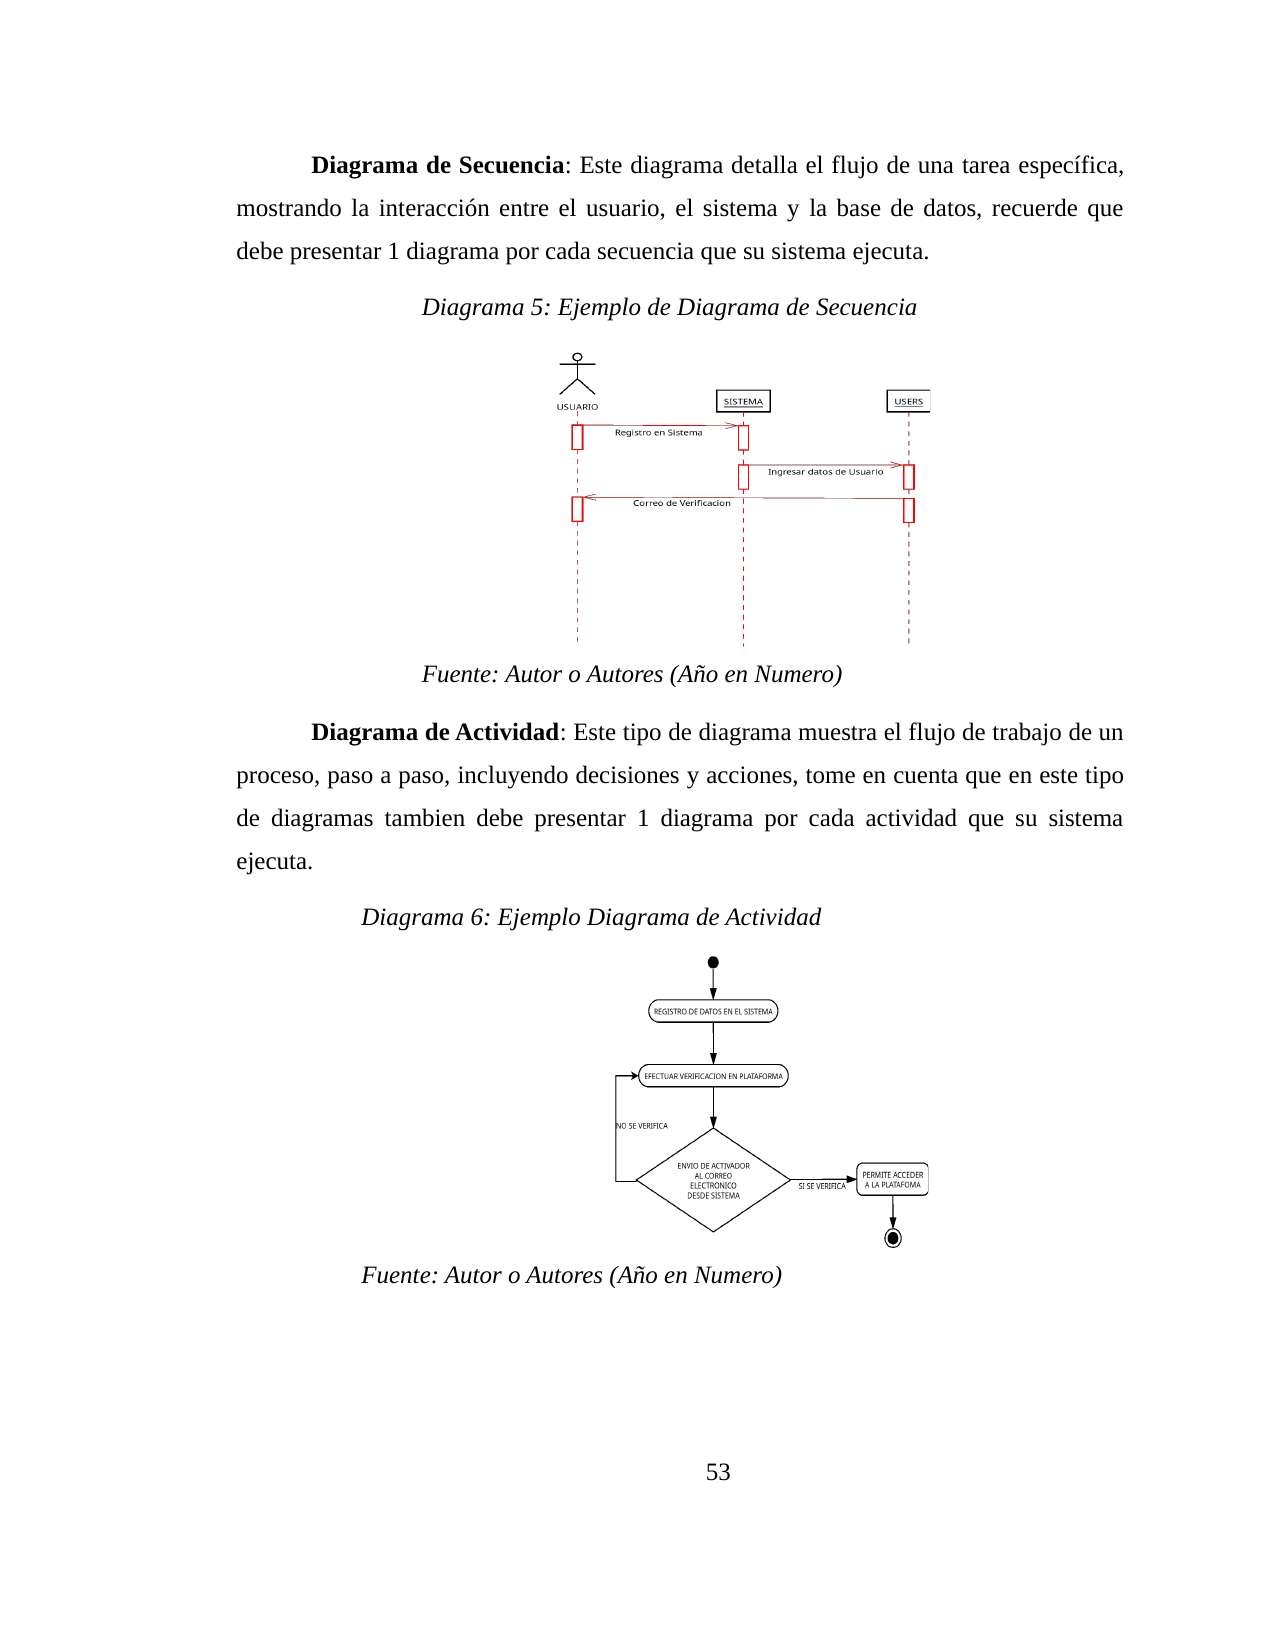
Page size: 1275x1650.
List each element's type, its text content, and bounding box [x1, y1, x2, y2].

text Fuente: Autor o Autores (Año en Numero) [311, 1260, 1182, 1289]
text Diagrama de Secuencia: Este diagrama detalla el flujo de una tarea específica, mostrando la interacción entre el usuario, el sistema y la base de datos, recuerde que debe presentar 1 diagrama por cada secuencia que su sistema ejecuta. [236, 150, 1125, 265]
picture [615, 955, 929, 1248]
text Diagrama 6: Ejemplo Diagrama de Actividad [311, 902, 1182, 931]
text Diagrama de Actividad: Este tipo de diagrama muestra el flujo de trabajo de un proceso, paso a paso, incluyendo decisiones y acciones, tome en cuenta que en este tipo de diagramas tambien debe presentar 1 diagrama por cada actividad que su sistema ejecuta. [236, 717, 1125, 875]
picture [556, 345, 931, 647]
text Fuente: Autor o Autores (Año en Numero) [372, 659, 1065, 688]
text Diagrama 5: Ejemplo de Diagrama de Secuencia [372, 292, 1065, 321]
